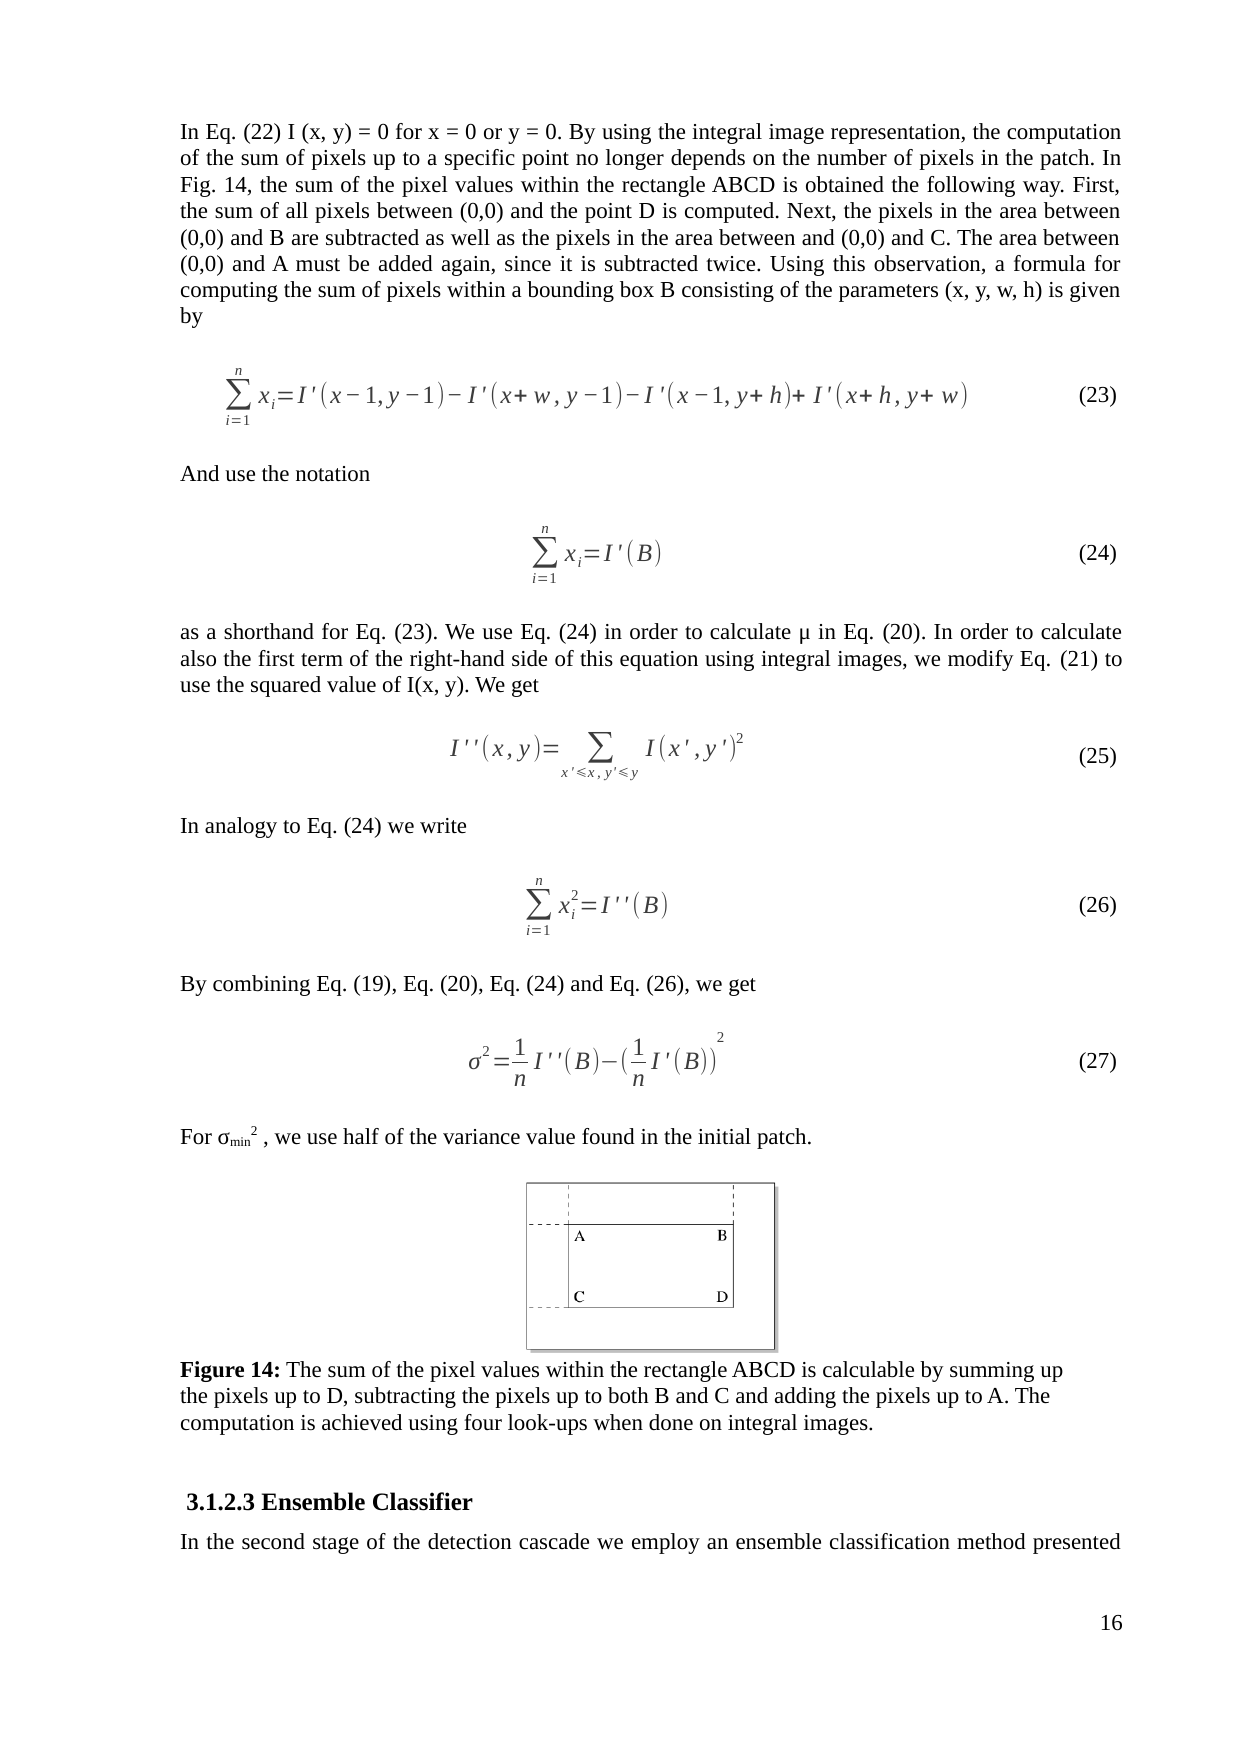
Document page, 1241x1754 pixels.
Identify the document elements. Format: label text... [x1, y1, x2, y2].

table_header (26) [1018, 865, 1122, 944]
table_cell Figure 14: The sum of the pixel values within the rectangle ABCD is calculable by summing up the pixels up to D, subtracting the pixels up to both B and C and adding the pixels up to A. The computation is achieved using four look-ups when done on integral images. [180, 1356, 1122, 1435]
table_header [180, 355, 1018, 434]
picture [520, 1176, 783, 1357]
text For σmin2 , we use half of the variance value found in the initial patch. [180, 1123, 1122, 1150]
text In analogy to Eq. (24) we write [180, 812, 1122, 839]
text By combining Eq. (19), Eq. (20), Eq. (24) and Eq. (26), we get [180, 970, 1122, 997]
table_header [783, 1176, 1122, 1356]
text In Eq. (22) I (x, y) = 0 for x = 0 or y = 0. By using the integral image representation, the computation of the sum of pixels up to a specific point no longer depends on the number of pixels in the patch. In Fig. 14, the sum of the pixel values within the rectangle ABCD is obtained the following way. First, the sum of all pixels between (0,0) and the point D is computed. Next, the pixels in the area between (0,0) and B are subtracted as well as the pixels in the area between and (0,0) and C. The area between (0,0) and A must be added again, since it is subtracted twice. Using this observation, a formula for computing the sum of pixels within a bounding box B consisting of the parameters (x, y, w, h) is given by [180, 118, 1122, 329]
table_header [180, 865, 1018, 944]
text as a shorthand for Eq. (23). We use Eq. (24) in order to calculate μ in Eq. (20). In order to calculate also the first term of the right-hand side of this equation using integral images, we modify Eq. (21) to use the squared value of I(x, y). We get [180, 618, 1122, 697]
table_header [180, 1023, 1018, 1097]
table_header (24) [1018, 513, 1122, 592]
table_header [180, 1176, 520, 1356]
text In the second stage of the detection cascade we employ an ensemble classification method presented [180, 1528, 1122, 1554]
subtitle Ensemble Classifier [180, 1487, 1122, 1515]
table_header (23) [1018, 355, 1122, 434]
table_header (25) [1018, 724, 1122, 786]
text And use the notation [180, 460, 1122, 487]
table_header [180, 513, 1018, 592]
table_header [180, 724, 1018, 786]
table_header (27) [1018, 1023, 1122, 1097]
